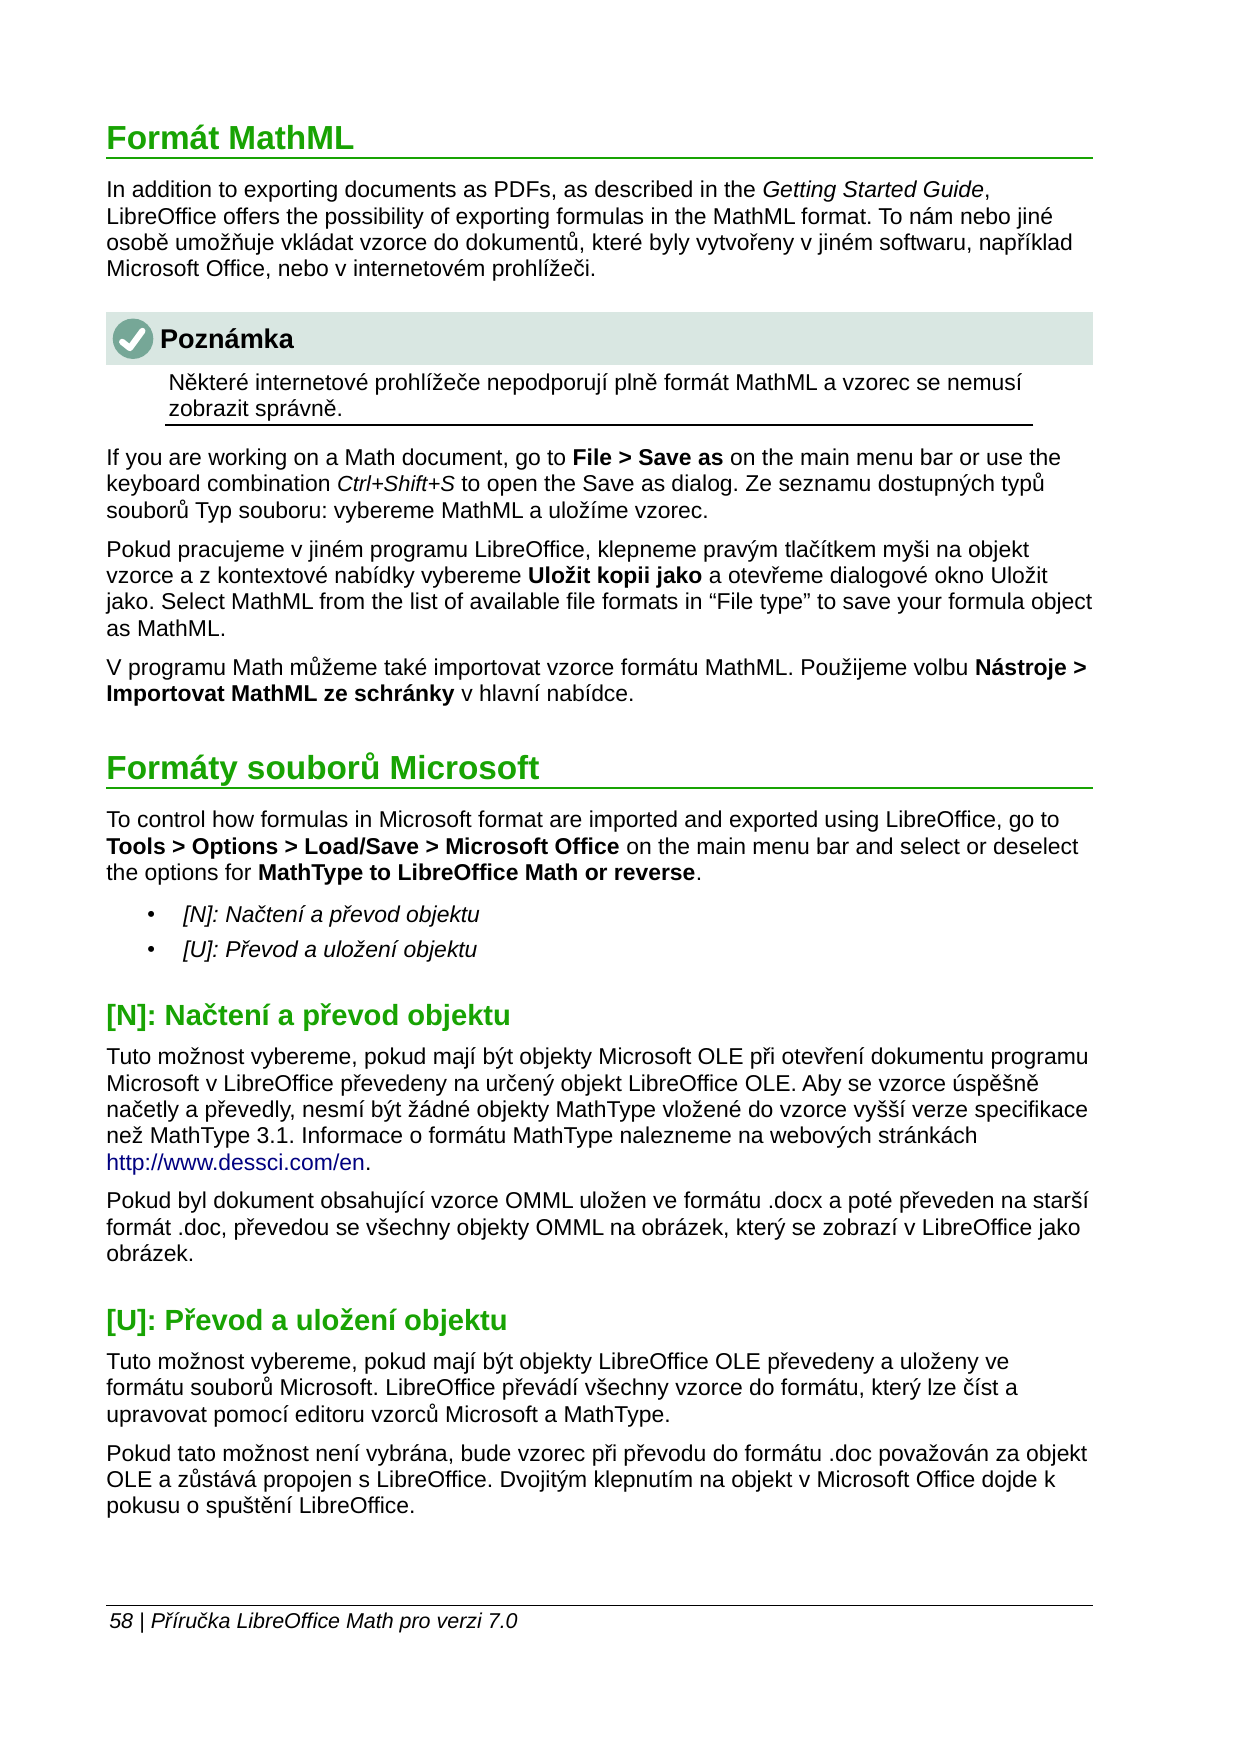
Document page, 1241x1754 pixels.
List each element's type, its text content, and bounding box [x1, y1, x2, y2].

text In addition to exporting documents as PDFs, as described in the Getting Started Guide, LibreOffice offers the possibility of exporting formulas in the MathML format. To nám nebo jiné osobě umožňuje vkládat vzorce do dokumentů, které byly vytvořeny v jiném softwaru, například Microsoft Office, nebo v internetovém prohlížeči. [106, 176, 1093, 282]
text Tuto možnost vybereme, pokud mají být objekty LibreOffice OLE převedeny a uloženy ve formátu souborů Microsoft. LibreOffice převádí všechny vzorce do formátu, který lze číst a upravovat pomocí editoru vzorců Microsoft a MathType. [106, 1348, 1093, 1427]
text Tuto možnost vybereme, pokud mají být objekty Microsoft OLE při otevření dokumentu programu Microsoft v LibreOffice převedeny na určený objekt LibreOffice OLE. Aby se vzorce úspěšně načetly a převedly, nesmí být žádné objekty MathType vložené do vzorce vyšší verze specifikace než MathType 3.1. Informace o formátu MathType nalezneme na webových stránkách http://www.dessci.com/en. [106, 1043, 1093, 1175]
text Některé internetové prohlížeče nepodporují plně formát MathML a vzorec se nemusí zobrazit správně. [165, 365, 1033, 424]
list [N]: Načtení a převod objektu [144, 898, 1093, 927]
text V programu Math můžeme také importovat vzorce formátu MathML. Použijeme volbu Nástroje > Importovat MathML ze schránky v hlavní nabídce. [106, 653, 1093, 706]
text Pokud tato možnost není vybrána, bude vzorec při převodu do formátu .doc považován za objekt OLE a zůstává propojen s LibreOffice. Dvojitým klepnutím na objekt v Microsoft Office dojde k pokusu o spuštění LibreOffice. [106, 1439, 1093, 1518]
text To control how formulas in Microsoft format are imported and exported using LibreOffice, go to Tools > Options > Load/Save > Microsoft Office on the main menu bar and select or deselect the options for MathType to LibreOffice Math or reverse. [106, 806, 1093, 885]
subtitle Formáty souborů Microsoft [106, 748, 1093, 787]
text Pokud pracujeme v jiném programu LibreOffice, klepneme pravým tlačítkem myši na objekt vzorce a z kontextové nabídky vybereme Uložit kopii jako a otevřeme dialogové okno Uložit jako. Select MathML from the list of available file formats in “File type” to save your formula object as MathML. [106, 536, 1093, 641]
subtitle [U]: Převod a uložení objektu [106, 1303, 1093, 1336]
text If you are working on a Math document, go to File > Save as on the main menu bar or use the keyboard combination Ctrl+Shift+S to open the Save as dialog. Ze seznamu dostupných typů souborů Typ souboru: vybereme MathML a uložíme vzorec. [106, 444, 1093, 523]
subtitle Formát MathML [106, 118, 1093, 157]
text Pokud byl dokument obsahující vzorce OMML uložen ve formátu .docx a poté převeden na starší formát .doc, převedou se všechny objekty OMML na obrázek, který se zobrazí v LibreOffice jako obrázek. [106, 1187, 1093, 1266]
subtitle [N]: Načtení a převod objektu [106, 998, 1093, 1031]
list [U]: Převod a uložení objektu [144, 933, 1093, 965]
subtitle Poznámka [106, 312, 1093, 365]
